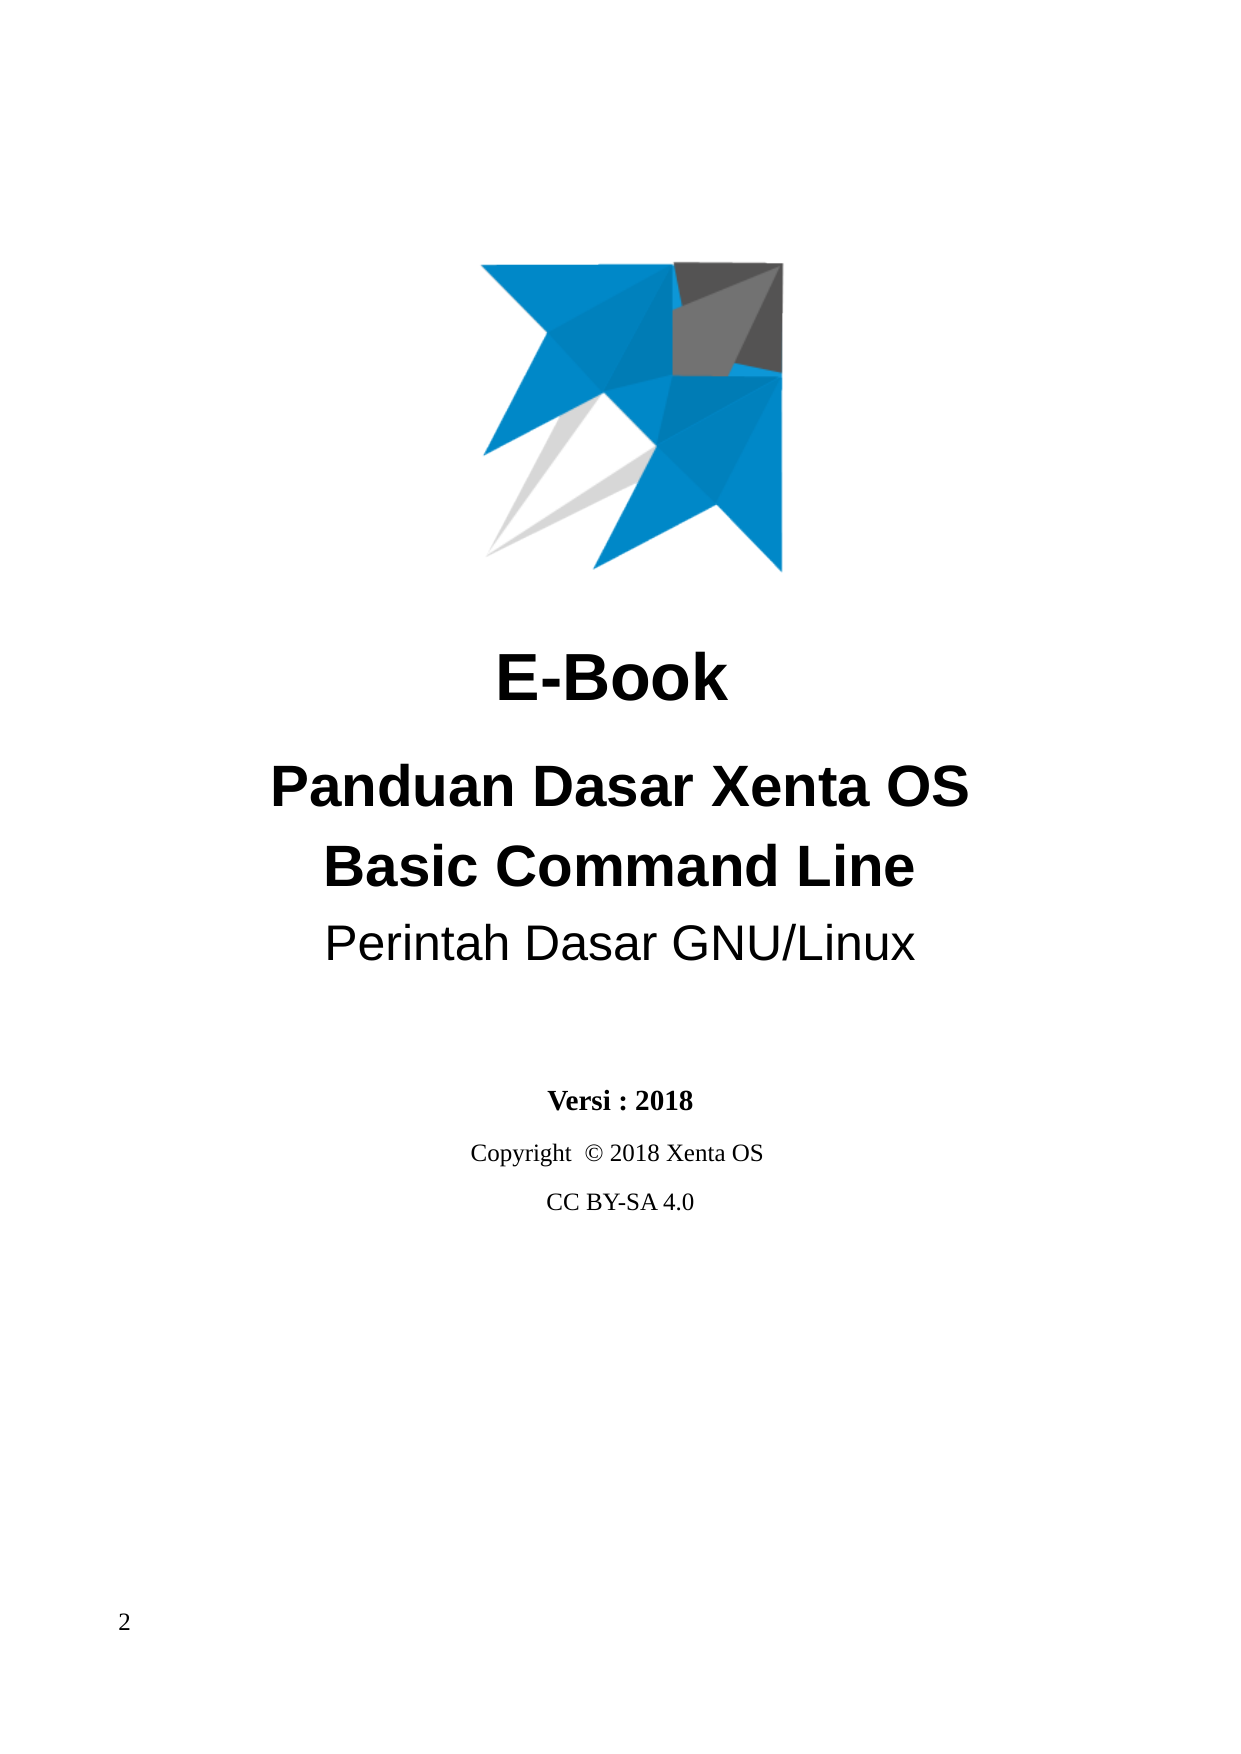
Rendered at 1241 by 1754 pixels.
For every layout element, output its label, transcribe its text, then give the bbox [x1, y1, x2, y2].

text CC BY-SA 4.0 [118, 1187, 1122, 1216]
text Copyright © 2018 Xenta OS [118, 1138, 1122, 1167]
text Versi : 2018 [118, 1083, 1122, 1117]
picture [444, 237, 810, 603]
text Perintah Dasar GNU/Linux [118, 913, 1122, 971]
title Panduan Dasar Xenta OS [118, 752, 1122, 819]
title E-Book [118, 638, 1122, 714]
text Basic Command Line [118, 831, 1122, 898]
